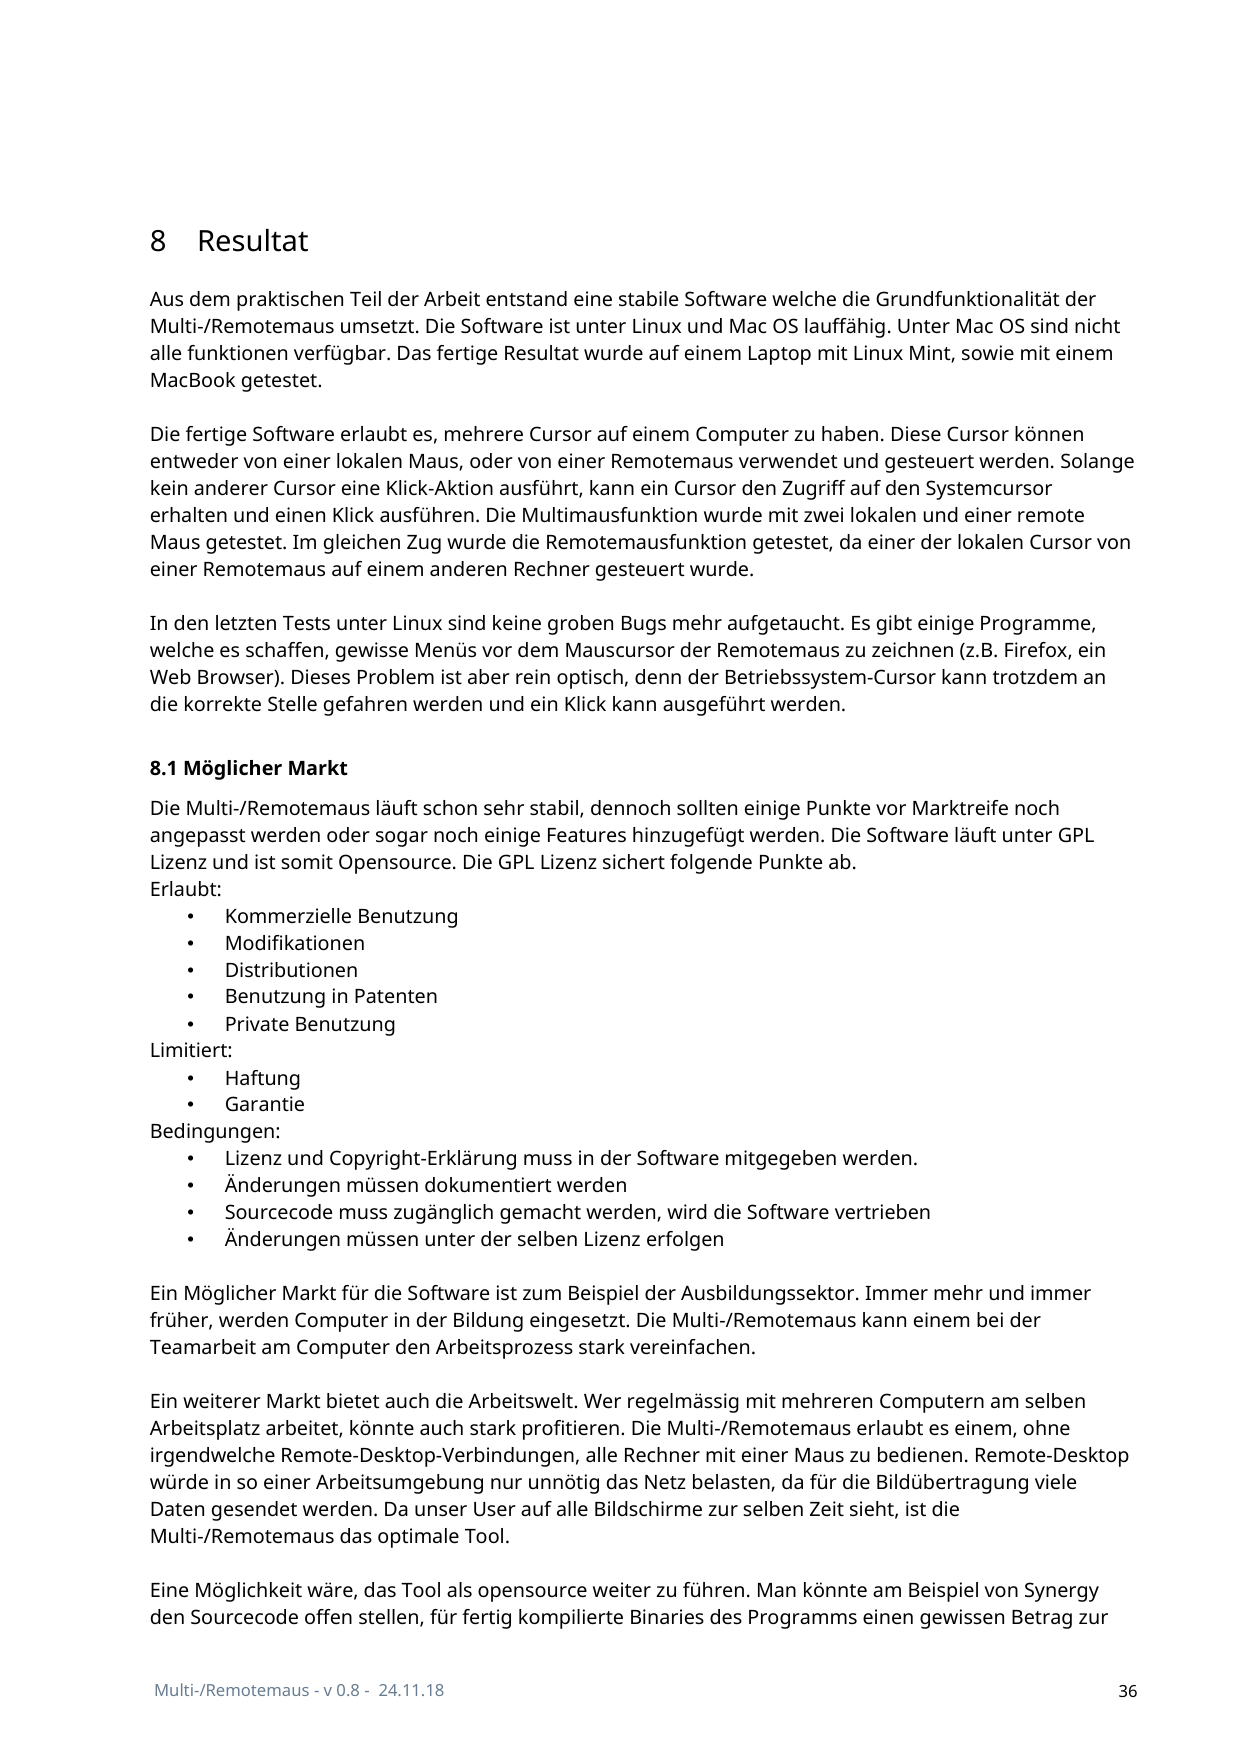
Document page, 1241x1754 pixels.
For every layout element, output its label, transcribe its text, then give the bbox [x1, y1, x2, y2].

text Die fertige Software erlaubt es, mehrere Cursor auf einem Computer zu haben. Diese Cursor können entweder von einer lokalen Maus, oder von einer Remotemaus verwendet und gesteuert werden. Solange kein anderer Cursor eine Klick-Aktion ausführt, kann ein Cursor den Zugriff auf den Systemcursor erhalten und einen Klick ausführen. Die Multimausfunktion wurde mit zwei lokalen und einer remote Maus getestet. Im gleichen Zug wurde die Remotemausfunktion getestet, da einer der lokalen Cursor von einer Remotemaus auf einem anderen Rechner gesteuert wurde. [149, 420, 1136, 582]
text Erlaubt: [149, 875, 1136, 902]
list Änderungen müssen dokumentiert werden [187, 1172, 1136, 1199]
list Garantie [187, 1091, 1136, 1118]
text Ein weiterer Markt bietet auch die Arbeitswelt. Wer regelmässig mit mehreren Computern am selben Arbeitsplatz arbeitet, könnte auch stark profitieren. Die Multi-/Remotemaus erlaubt es einem, ohne irgendwelche Remote-Desktop-Verbindungen, alle Rechner mit einer Maus zu bedienen. Remote-Desktop würde in so einer Arbeitsumgebung nur unnötig das Netz belasten, da für die Bildübertragung viele Daten gesendet werden. Da unser User auf alle Bildschirme zur selben Zeit sieht, ist die Multi-/Remotemaus das optimale Tool. [149, 1387, 1136, 1549]
list Kommerzielle Benutzung [187, 902, 1136, 929]
list Sourcecode muss zugänglich gemacht werden, wird die Software vertrieben [187, 1199, 1136, 1226]
list Haftung [187, 1064, 1136, 1091]
list Modifikationen [187, 929, 1136, 956]
text Eine Möglichkeit wäre, das Tool als opensource weiter zu führen. Man könnte am Beispiel von Synergy den Sourcecode offen stellen, für fertig kompilierte Binaries des Programms einen gewissen Betrag zur [149, 1576, 1136, 1630]
list Änderungen müssen unter der selben Lizenz erfolgen [187, 1226, 1136, 1253]
list Benutzung in Patenten [187, 983, 1136, 1010]
text Bedingungen: [149, 1118, 1136, 1145]
text Die Multi-/Remotemaus läuft schon sehr stabil, dennoch sollten einige Punkte vor Marktreife noch angepasst werden oder sogar noch einige Features hinzugefügt werden. Die Software läuft unter GPL Lizenz und ist somit Opensource. Die GPL Lizenz sichert folgende Punkte ab. [149, 794, 1136, 875]
list Distributionen [187, 956, 1136, 983]
text In den letzten Tests unter Linux sind keine groben Bugs mehr aufgetaucht. Es gibt einige Programme, welche es schaffen, gewisse Menüs vor dem Mauscursor der Remotemaus zu zeichnen (z.B. Firefox, ein Web Browser). Dieses Problem ist aber rein optisch, denn der Betriebssystem-Cursor kann trotzdem an die korrekte Stelle gefahren werden und ein Klick kann ausgeführt werden. [149, 609, 1136, 717]
subtitle Resultat [149, 221, 1136, 260]
subtitle Möglicher Markt [149, 754, 1136, 781]
list Lizenz und Copyright-Erklärung muss in der Software mitgegeben werden. [187, 1145, 1136, 1172]
list Private Benutzung [187, 1010, 1136, 1037]
text Aus dem praktischen Teil der Arbeit entstand eine stabile Software welche die Grundfunktionalität der Multi-/Remotemaus umsetzt. Die Software ist unter Linux und Mac OS lauffähig. Unter Mac OS sind nicht alle funktionen verfügbar. Das fertige Resultat wurde auf einem Laptop mit Linux Mint, sowie mit einem MacBook getestet. [149, 285, 1136, 393]
text Limitiert: [149, 1037, 1136, 1064]
text Ein Möglicher Markt für die Software ist zum Beispiel der Ausbildungssektor. Immer mehr und immer früher, werden Computer in der Bildung eingesetzt. Die Multi-/Remotemaus kann einem bei der Teamarbeit am Computer den Arbeitsprozess stark vereinfachen. [149, 1279, 1136, 1361]
